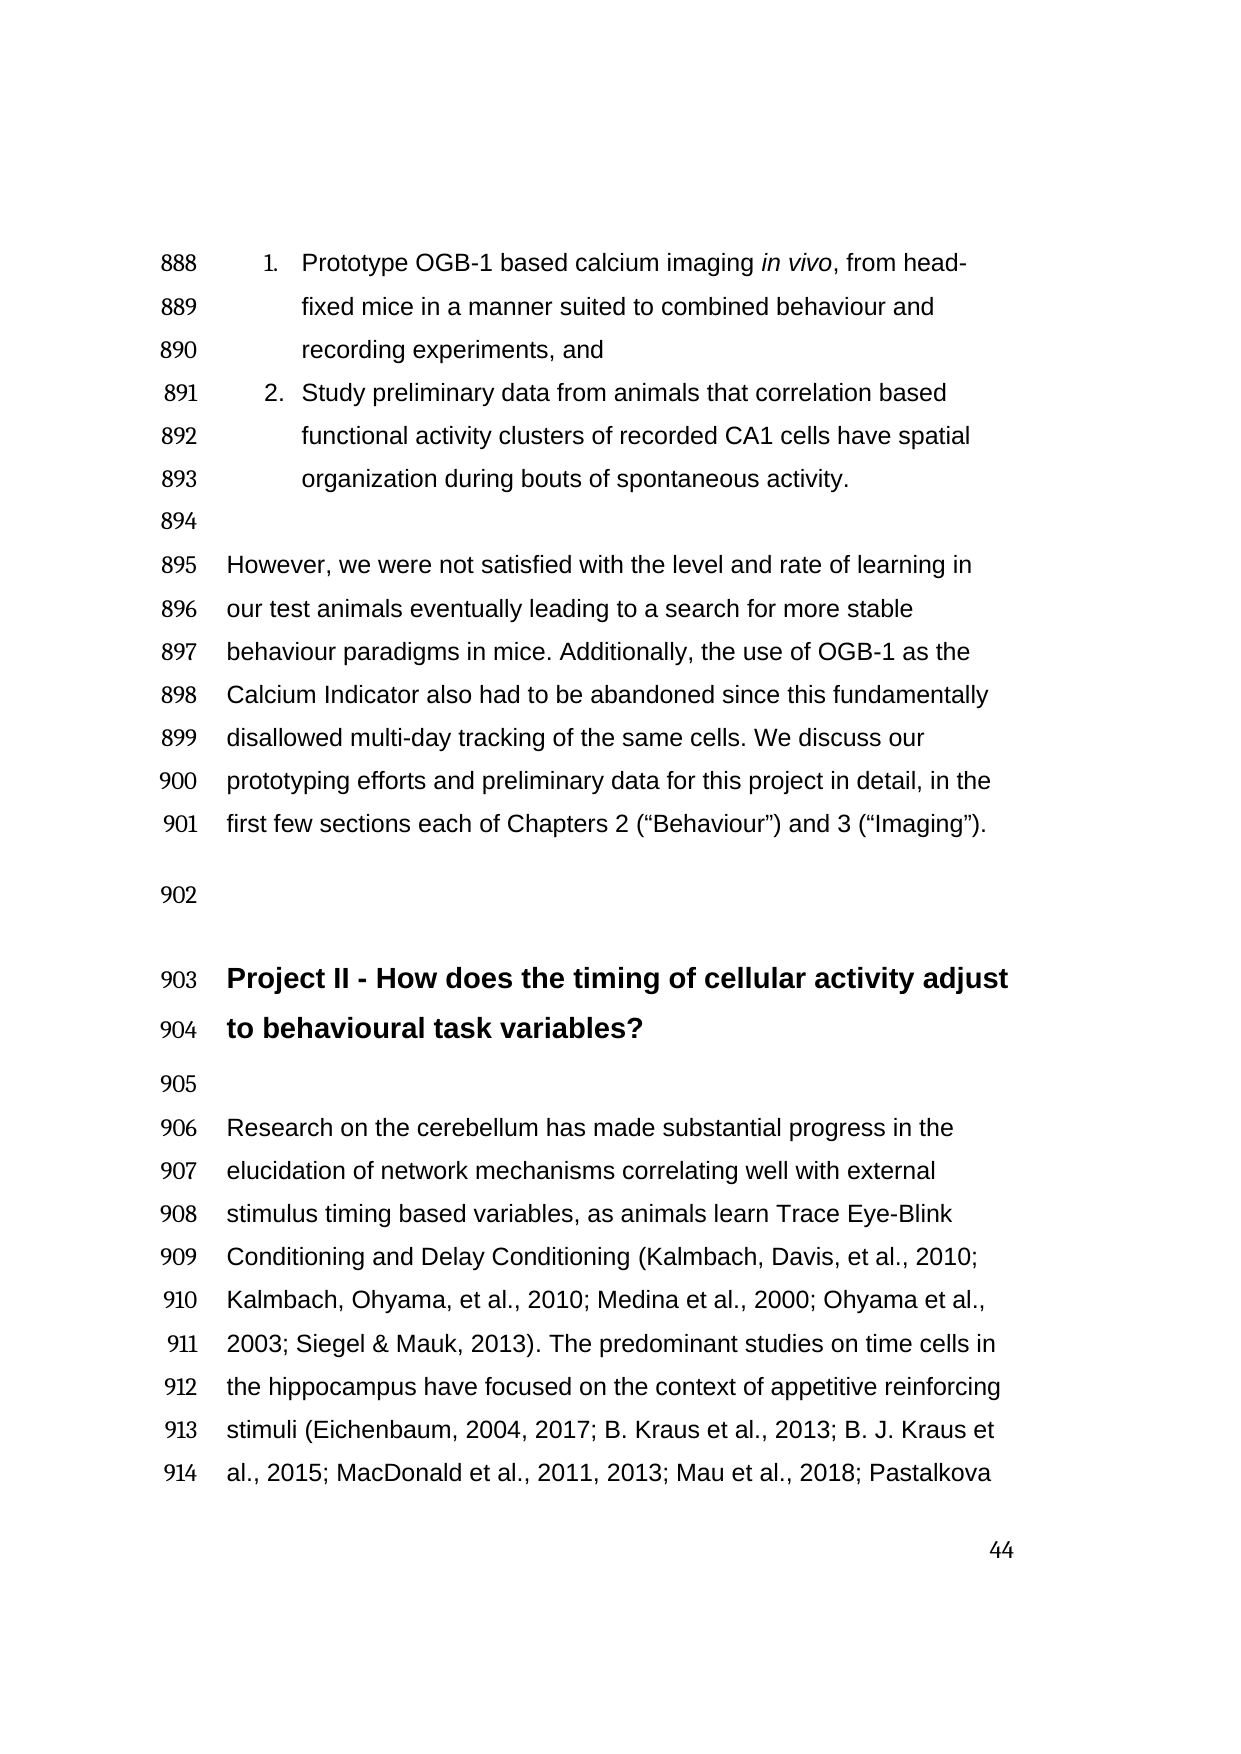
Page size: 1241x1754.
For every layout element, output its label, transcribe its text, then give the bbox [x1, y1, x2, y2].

subtitle Project II - How does the timing of cellular activity adjust to behavioural task variables? [226, 961, 1014, 1045]
list Study preliminary data from animals that correlation based functional activity clusters of recorded CA1 cells have spatial organization during bouts of spontaneous activity. [264, 378, 1014, 493]
list Prototype OGB-1 based calcium imaging in vivo, from head-fixed mice in a manner suited to combined behaviour and recording experiments, and [264, 248, 1014, 363]
text Research on the cerebellum has made substantial progress in the elucidation of network mechanisms correlating well with external stimulus timing based variables, as animals learn Trace Eye-Blink Conditioning and Delay Conditioning (Kalmbach, Davis, et al., 2010; Kalmbach, Ohyama, et al., 2010; Medina et al., 2000; Ohyama et al., 2003; Siegel & Mauk, 2013)⁠. The predominant studies on time cells in the hippocampus have focused on the context of appetitive reinforcing stimuli (Eichenbaum, 2004, 2017; B. Kraus et al., 2013; B. J. Kraus et al., 2015; MacDonald et al., 2011, 2013; Mau et al., 2018; Pastalkova [226, 1113, 1014, 1487]
text However, we were not satisfied with the level and rate of learning in our test animals eventually leading to a search for more stable behaviour paradigms in mice. Additionally, the use of OGB-1 as the Calcium Indicator also had to be abandoned since this fundamentally disallowed multi-day tracking of the same cells. We discuss our prototyping efforts and preliminary data for this project in detail, in the first few sections each of Chapters 2 (“Behaviour”) and 3 (“Imaging”). [226, 550, 1014, 838]
